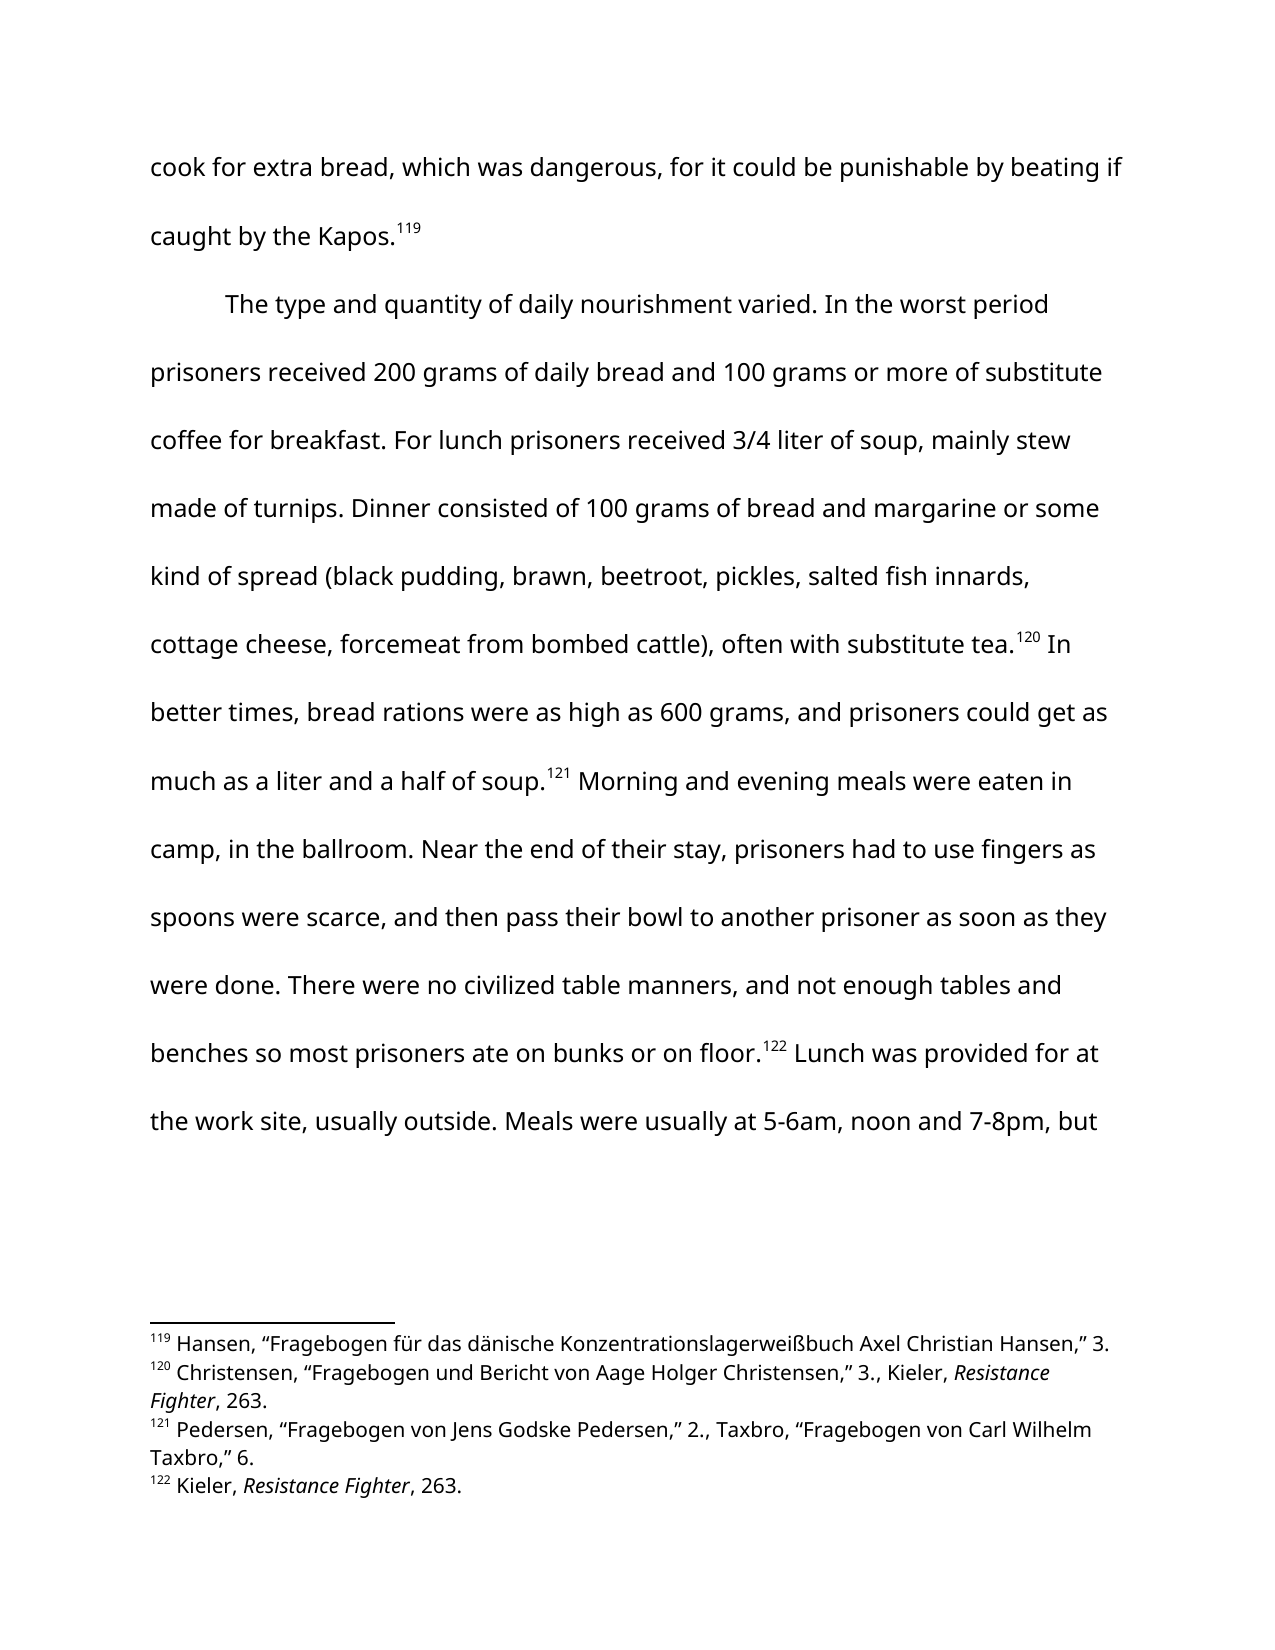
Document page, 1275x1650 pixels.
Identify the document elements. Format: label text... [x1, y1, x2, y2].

text cook for extra bread, which was dangerous, for it could be punishable by beating if caught by the Kapos. [150, 150, 1125, 252]
text The type and quantity of daily nourishment varied. In the worst period prisoners received 200 grams of daily bread and 100 grams or more of substitute coffee for breakfast. For lunch prisoners received 3/4 liter of soup, mainly stew made of turnips. Dinner consisted of 100 grams of bread and margarine or some kind of spread (black pudding, brawn, beetroot, pickles, salted fish innards, cottage cheese, forcemeat from bombed cattle), often with substitute tea. In better times, bread rations were as high as 600 grams, and prisoners could get as much as a liter and a half of soup. Morning and evening meals were eaten in camp, in the ballroom. Near the end of their stay, prisoners had to use fingers as spoons were scarce, and then pass their bowl to another prisoner as soon as they were done. There were no civilized table manners, and not enough tables and benches so most prisoners ate on bunks or on floor. Lunch was provided for at the work site, usually outside. Meals were usually at 5-6am, noon and 7-8pm, but [150, 286, 1125, 1206]
text Christensen, “Fragebogen und Bericht von Aage Holger Christensen,” 3., Kieler, Resistance Fighter, 263. [150, 1358, 1125, 1415]
text Pedersen, “Fragebogen von Jens Godske Pedersen,” 2., Taxbro, “Fragebogen von Carl Wilhelm Taxbro,” 6. [150, 1415, 1125, 1472]
text Hansen, “Fragebogen für das dänische Konzentrationslagerweißbuch Axel Christian Hansen,” 3. [150, 1329, 1125, 1358]
text Kieler, Resistance Fighter, 263. [150, 1472, 1125, 1500]
